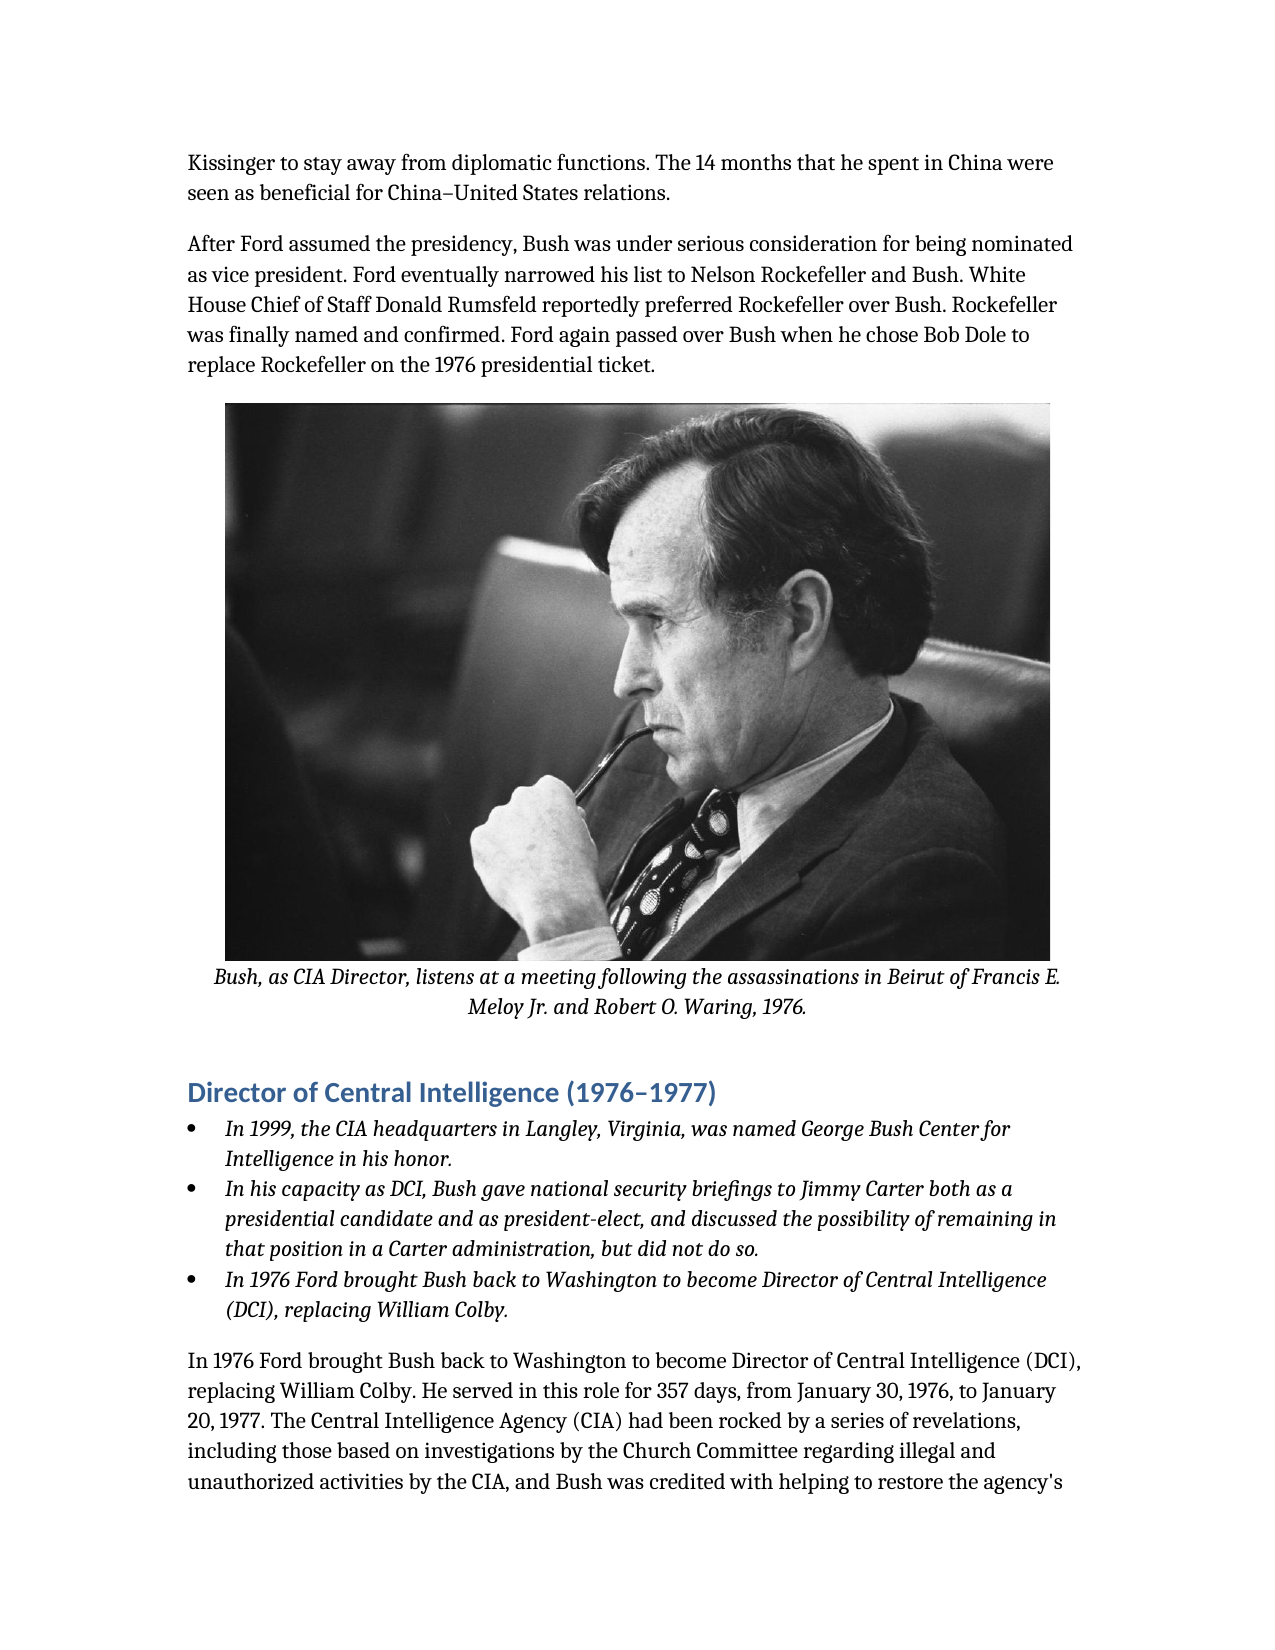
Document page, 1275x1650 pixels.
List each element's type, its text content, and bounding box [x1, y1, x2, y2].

list In his capacity as DCI, Bush gave national security briefings to Jimmy Carter both as a presidential candidate and as president-elect, and discussed the possibility of remaining in that position in a Carter administration, but did not do so. [187, 1176, 1087, 1262]
subtitle Director of Central Intelligence (1976–1977) [187, 1074, 1087, 1110]
list In 1976 Ford brought Bush back to Washington to become Director of Central Intelligence (DCI), replacing William Colby. [187, 1266, 1087, 1323]
picture [225, 403, 1050, 961]
text Bush, as CIA Director, listens at a meeting following the assassinations in Beirut of Francis E. Meloy Jr. and Robert O. Waring, 1976. [187, 403, 1087, 1021]
list In 1999, the CIA headquarters in Langley, Virginia, was named George Bush Center for Intelligence in his honor. [187, 1115, 1087, 1172]
text Kissinger to stay away from diplomatic functions. The 14 months that he spent in China were seen as beneficial for China–United States relations. [187, 150, 1087, 207]
text In 1976 Ford brought Bush back to Washington to become Director of Central Intelligence (DCI), replacing William Colby. He served in this role for 357 days, from January 30, 1976, to January 20, 1977. The Central Intelligence Agency (CIA) had been rocked by a series of revelations, including those based on investigations by the Church Committee regarding illegal and unauthorized activities by the CIA, and Bush was credited with helping to restore the agency's [187, 1348, 1087, 1495]
text After Ford assumed the presidency, Bush was under serious consideration for being nominated as vice president. Ford eventually narrowed his list to Nelson Rockefeller and Bush. White House Chief of Staff Donald Rumsfeld reportedly preferred Rockefeller over Bush. Rockefeller was finally named and confirmed. Ford again passed over Bush when he chose Bob Dole to replace Rockefeller on the 1976 presidential ticket. [187, 231, 1087, 378]
